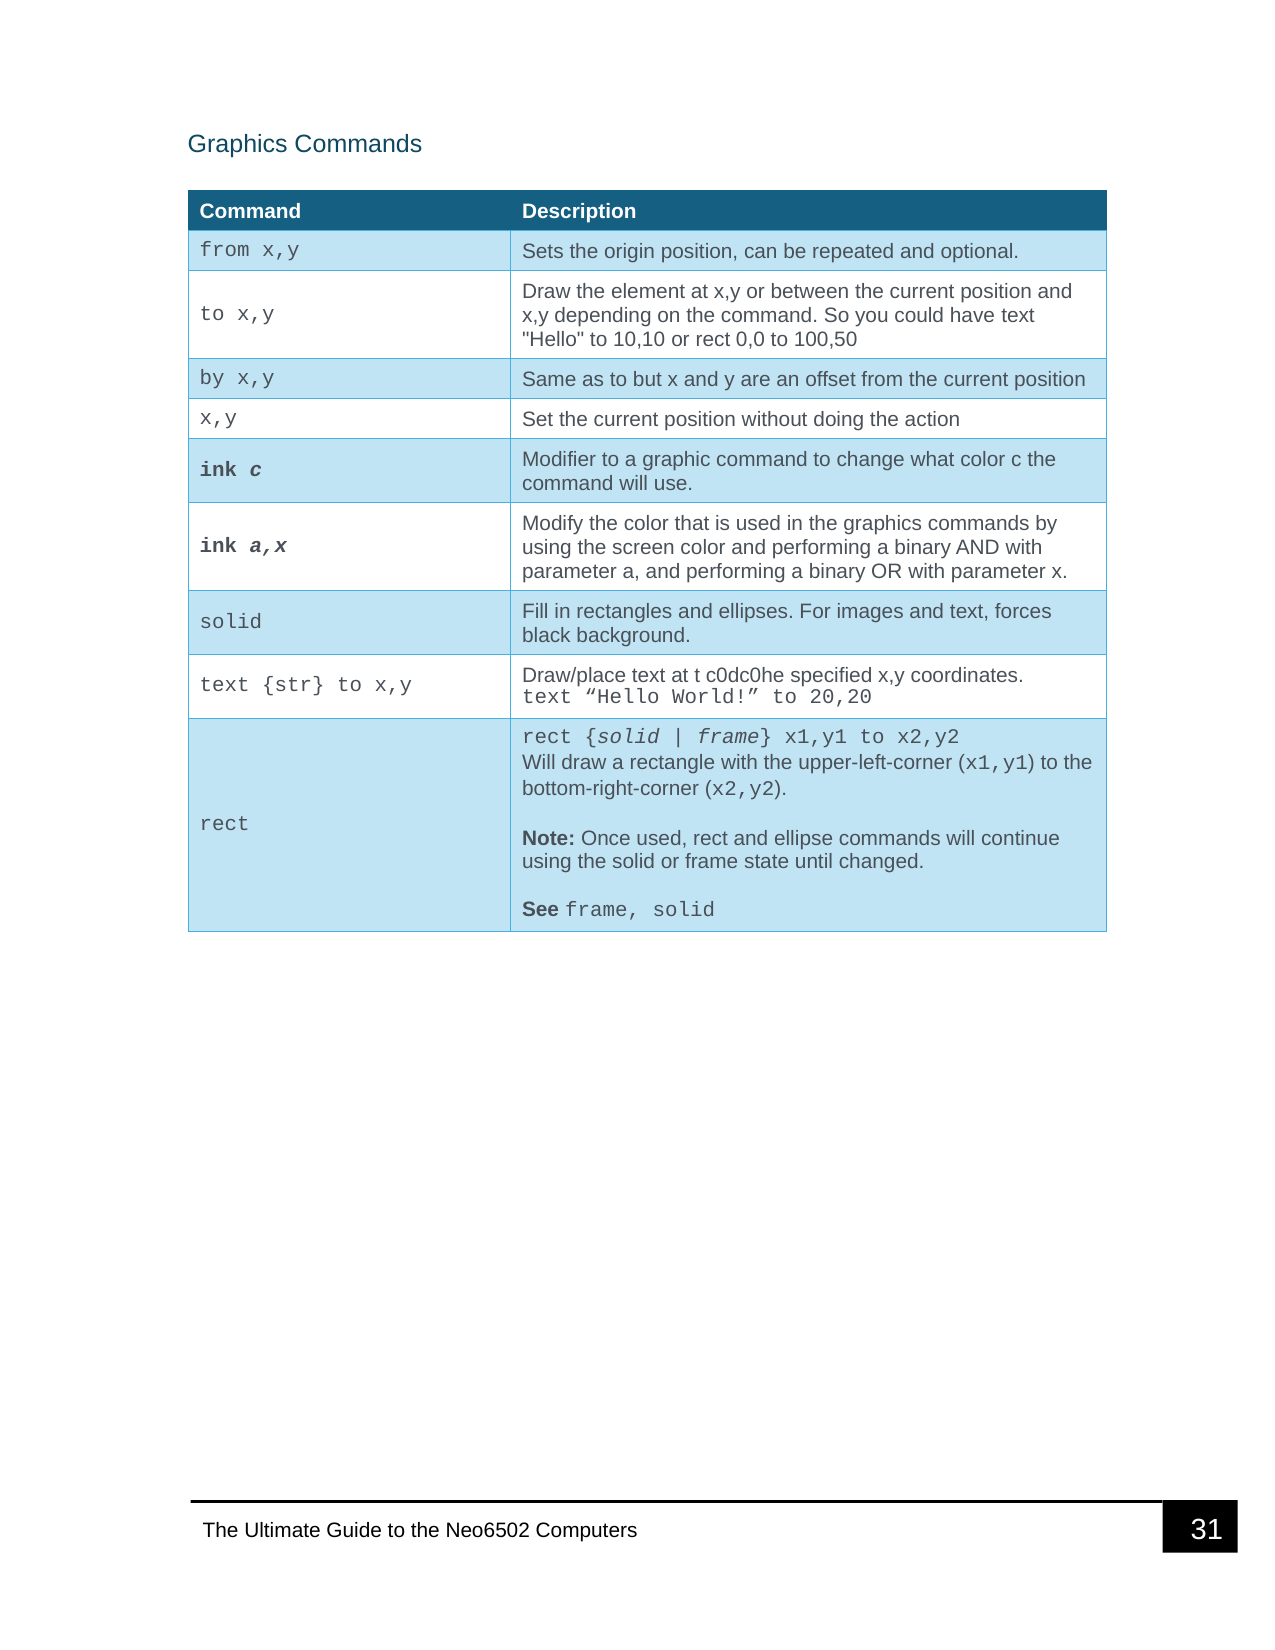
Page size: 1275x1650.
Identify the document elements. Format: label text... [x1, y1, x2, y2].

subtitle Graphics Commands [187, 129, 1162, 158]
table_cell x,y [189, 399, 510, 438]
table_cell rect [189, 719, 510, 931]
table_cell from x,y [189, 231, 510, 270]
table_cell Set the current position without doing the action [511, 399, 1106, 438]
table_cell Draw/place text at t c0dc0he specified x,y coordinates. text “Hello World!” to 20,20 [511, 655, 1106, 718]
table_cell ink a,x [189, 503, 510, 590]
table_cell Same as to but x and y are an offset from the current position [511, 359, 1106, 398]
table_cell Fill in rectangles and ellipses. For images and text, forces black background. [511, 591, 1106, 654]
table_header Description [511, 191, 1106, 230]
table_header Command [189, 191, 510, 230]
table_cell Modify the color that is used in the graphics commands by using the screen color and performing a binary AND with parameter a, and performing a binary OR with parameter x. [511, 503, 1106, 590]
table_cell Modifier to a graphic command to change what color c the command will use. [511, 439, 1106, 502]
table_cell rect {solid | frame} x1,y1 to x2,y2 Will draw a rectangle with the upper-left-corner (x1,y1) to the bottom-right-corner (x2,y2). Note: Once used, rect and ellipse commands will continue using the solid or frame state until changed. See frame, solid [511, 719, 1106, 931]
table_cell by x,y [189, 359, 510, 398]
table_cell text {str} to x,y [189, 655, 510, 718]
table_cell Draw the element at x,y or between the current position and x,y depending on the command. So you could have text "Hello" to 10,10 or rect 0,0 to 100,50 [511, 271, 1106, 358]
table_cell to x,y [189, 271, 510, 358]
table_cell solid [189, 591, 510, 654]
table_cell Sets the origin position, can be repeated and optional. [511, 231, 1106, 270]
table_cell ink c [189, 439, 510, 502]
